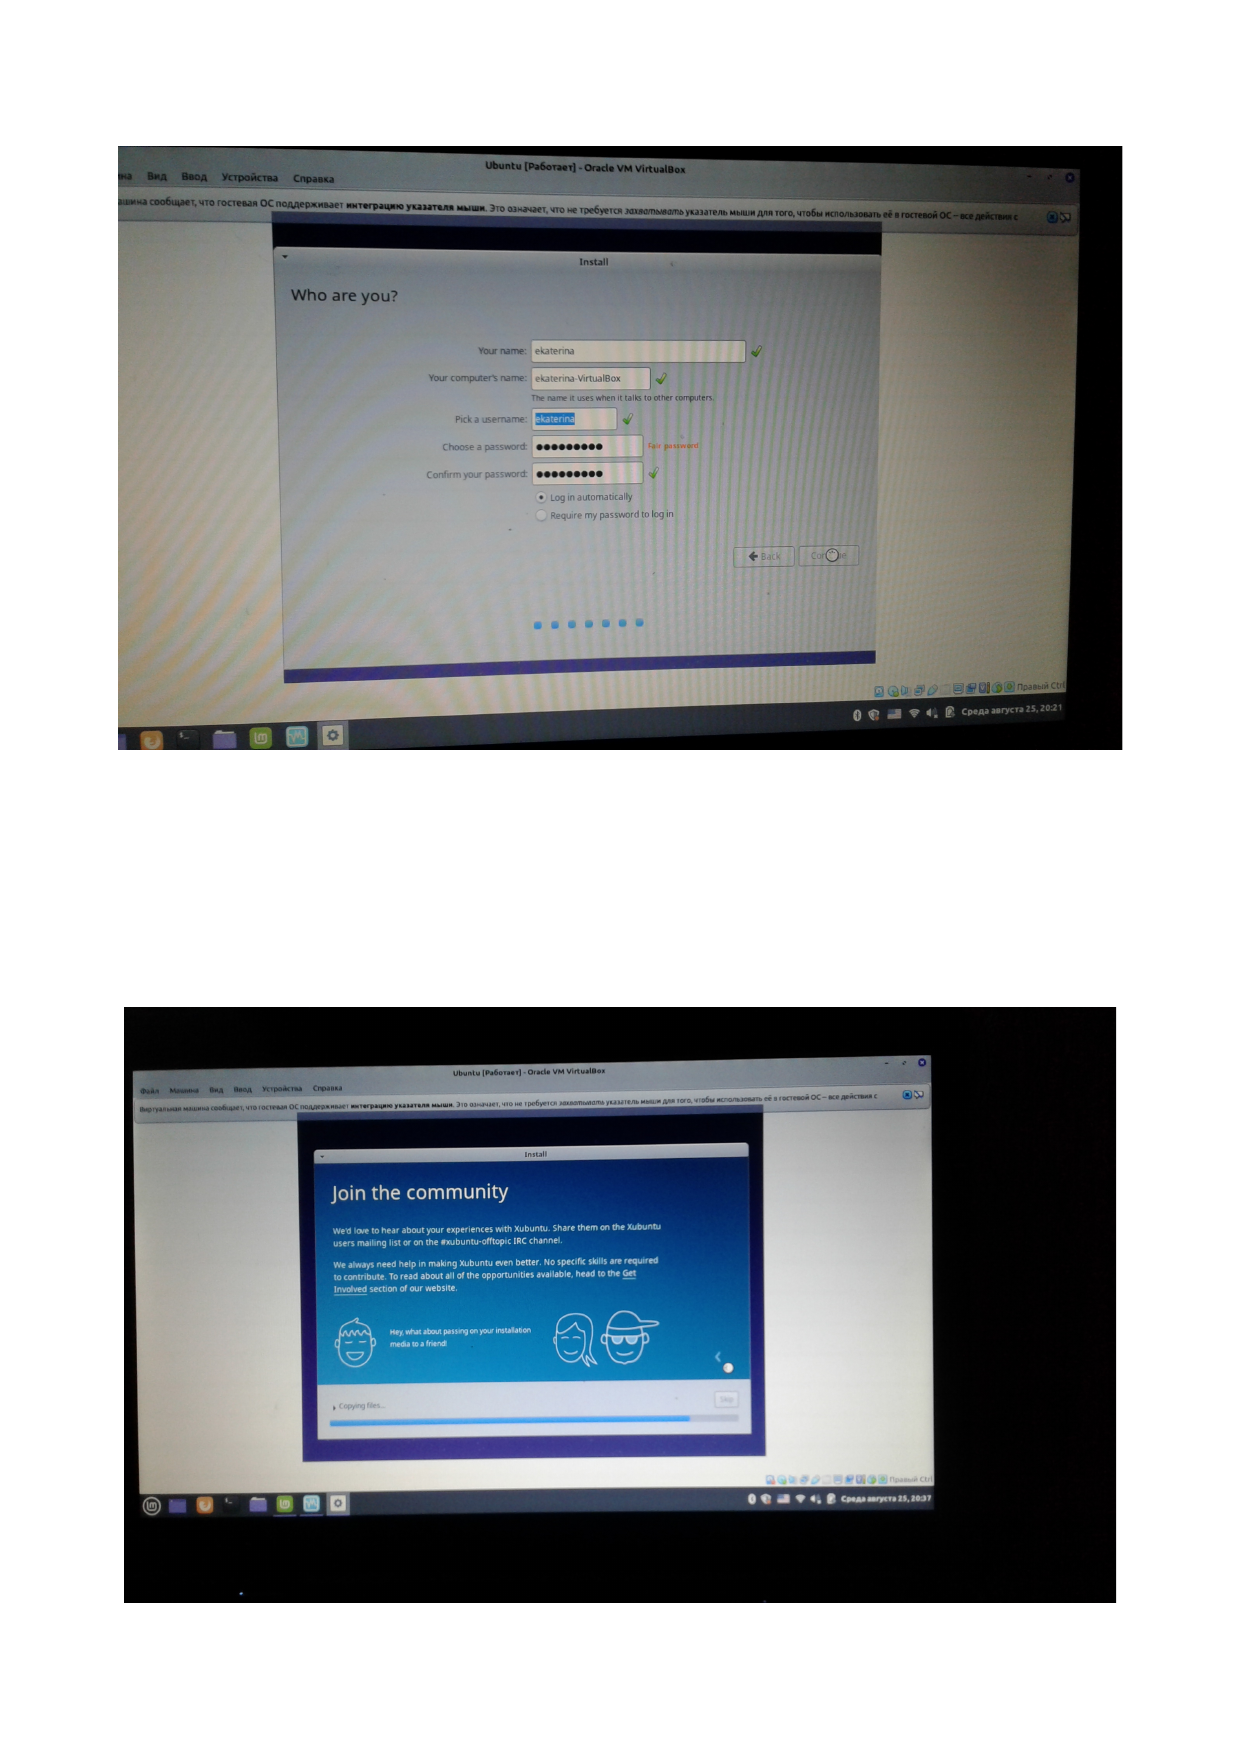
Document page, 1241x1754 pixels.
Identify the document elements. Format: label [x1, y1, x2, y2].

picture [124, 1007, 1117, 1603]
picture [118, 146, 1123, 750]
